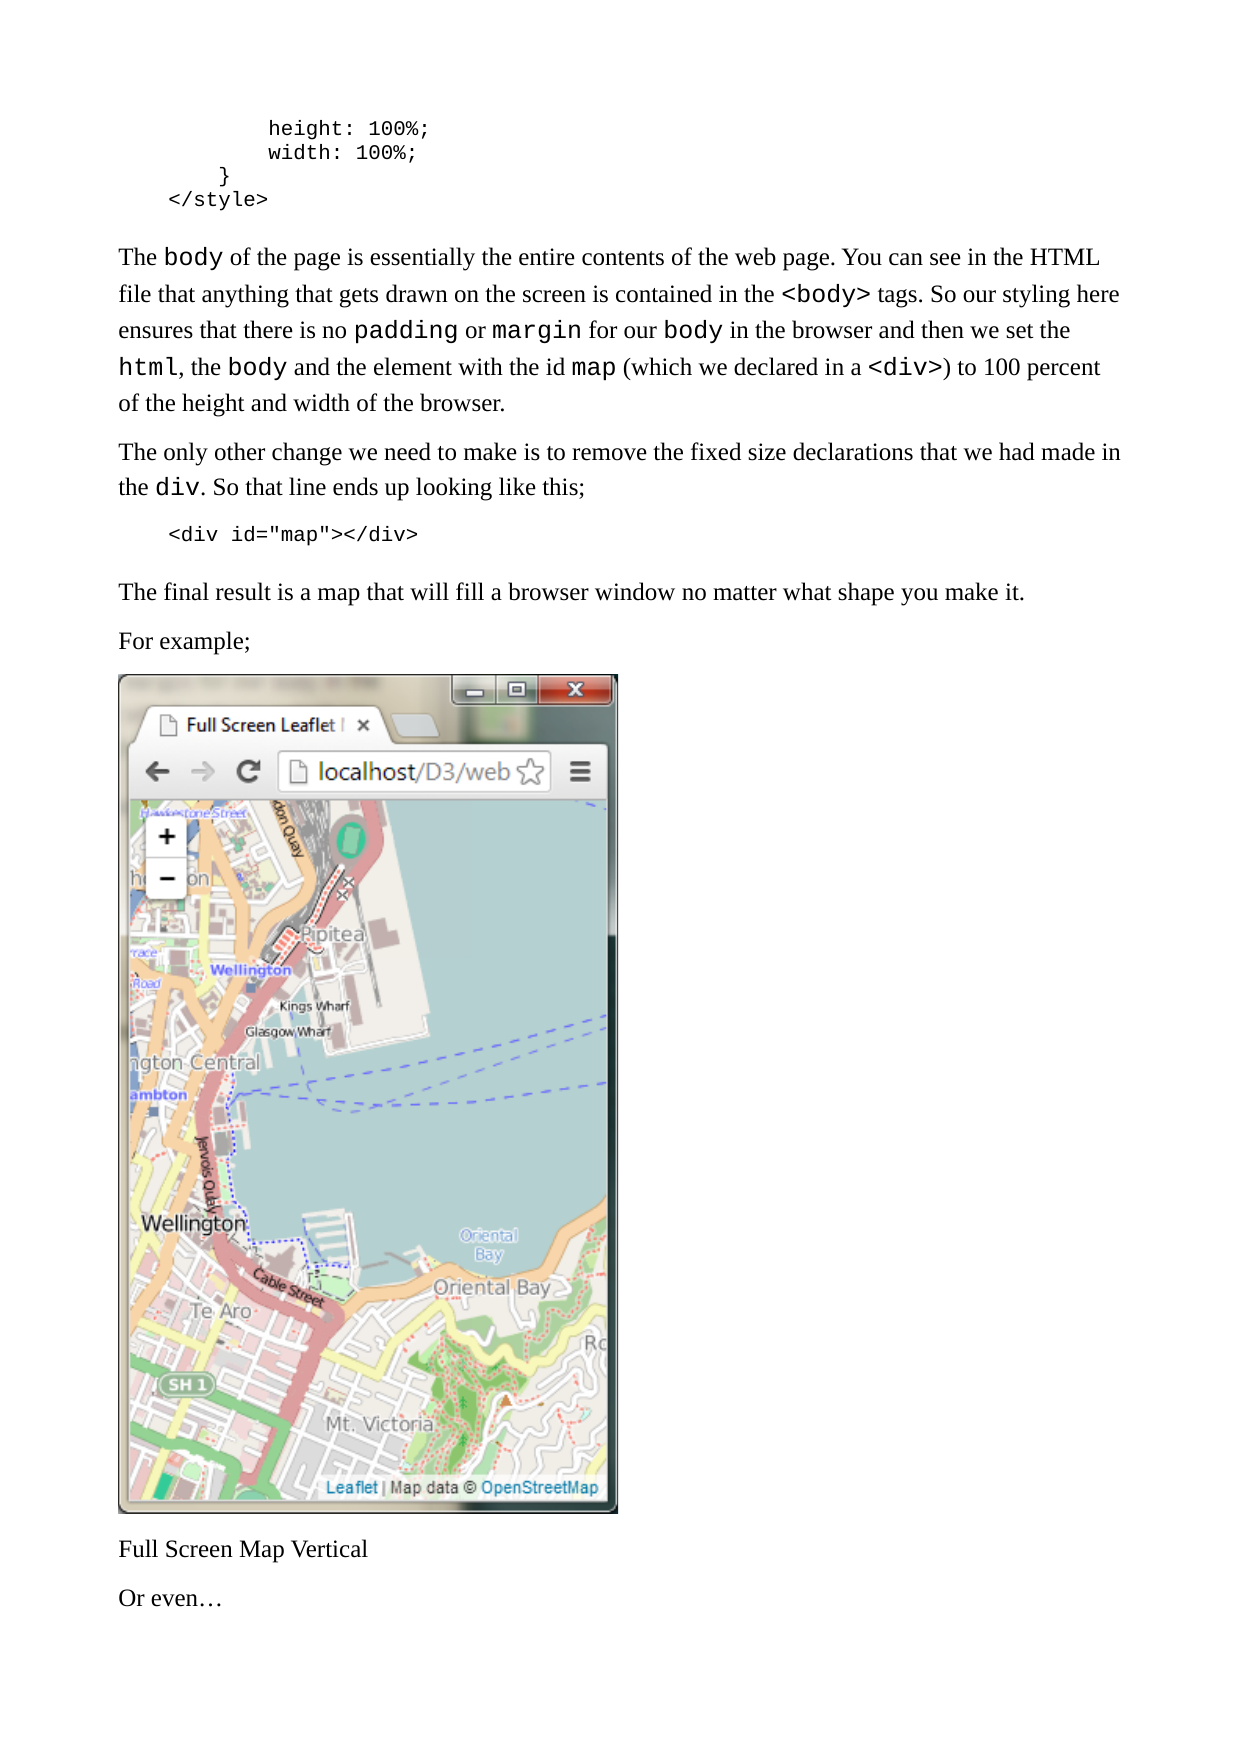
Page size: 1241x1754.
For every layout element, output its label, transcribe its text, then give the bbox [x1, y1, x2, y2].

picture [118, 674, 619, 1514]
text The body of the page is essentially the entire contents of the web page. You can see in the HTML file that anything that gets drawn on the screen is contained in the <body> tags. So our styling here ensures that there is no padding or margin for our body in the browser and then we set the html, the body and the element with the id map (which we declared in a <div>) to 100 percent of the height and width of the browser. [118, 242, 1122, 417]
text The final result is a map that will fill a browser window no matter what shape you make it. [118, 577, 1122, 605]
text height: 100%; [118, 118, 1122, 142]
text <div id="map"></div> [118, 523, 1122, 547]
text width: 100%; [118, 142, 1122, 165]
text } [118, 165, 1122, 189]
text For example; [118, 626, 1122, 654]
text </style> [118, 189, 1122, 213]
text Or even… [118, 1583, 1122, 1612]
text Full Screen Map Vertical [118, 1534, 1122, 1563]
text The only other change we need to make is to remove the fixed size declarations that we had made in the div. So that line ends up looking like this; [118, 437, 1122, 503]
